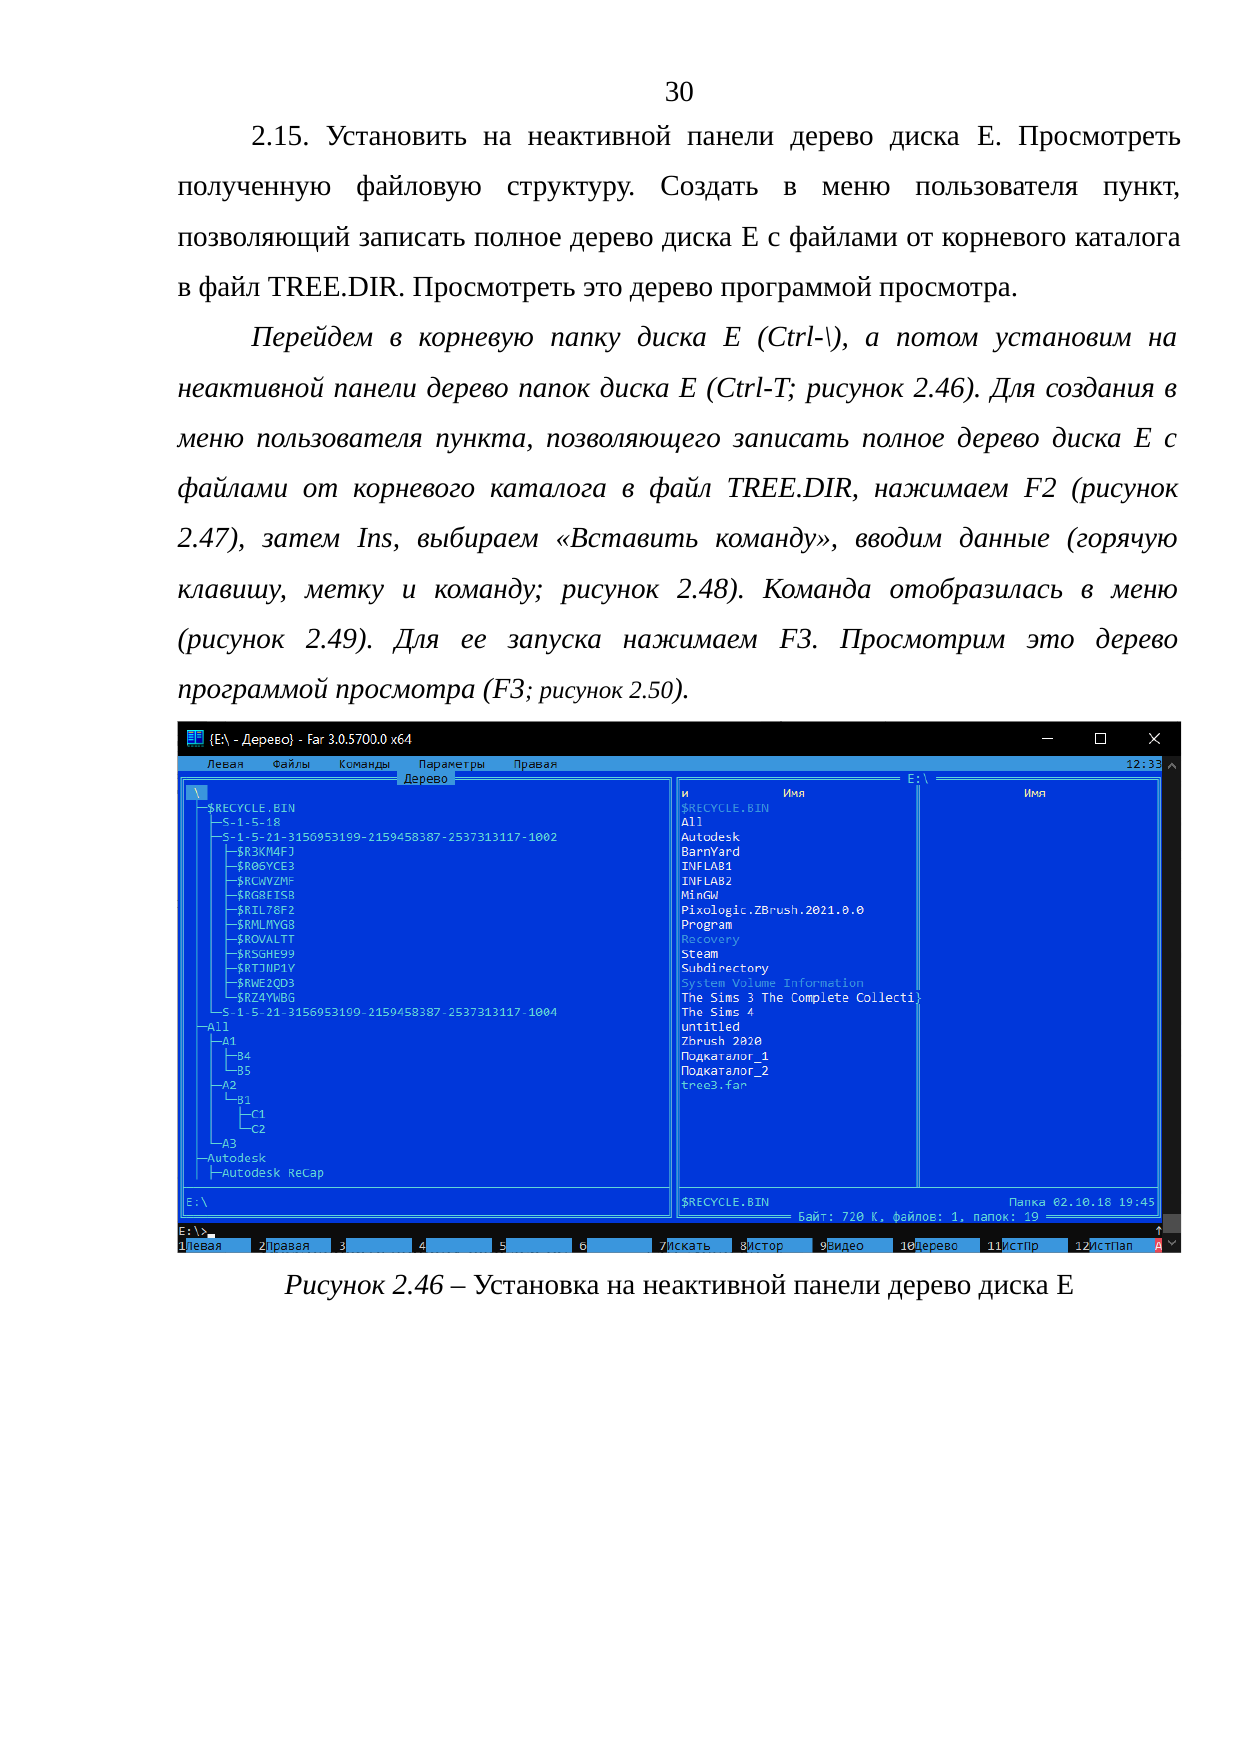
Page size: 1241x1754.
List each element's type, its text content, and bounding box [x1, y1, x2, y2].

text 2.15. Установить на неактивной панели дерево диска E. Просмотреть полученную файловую структуру. Создать в меню пользователя пункт, позволяющий записать полное дерево диска E с файлами от корневого каталога в файл TREE.DIR. Просмотреть это дерево программой просмотра. [177, 118, 1181, 303]
text Рисунок 2.46 – Установка на неактивной панели дерево диска E [177, 1267, 1181, 1300]
text Перейдем в корневую папку диска E (Ctrl-\), а потом установим на неактивной панели дерево папок диска E (Ctrl-T; рисунок 2.46). Для создания в меню пользователя пункта, позволяющего записать полное дерево диска E с файлами от корневого каталога в файл TREE.DIR, нажимаем F2 (рисунок 2.47), затем Ins, выбираем «Вставить команду», вводим данные (горячую клавишу, метку и команду; рисунок 2.48). Команда отобразилась в меню (рисунок 2.49). Для ее запуска нажимаем F3. Просмотрим это дерево программой просмотра (F3; рисунок 2.50). [177, 319, 1181, 705]
